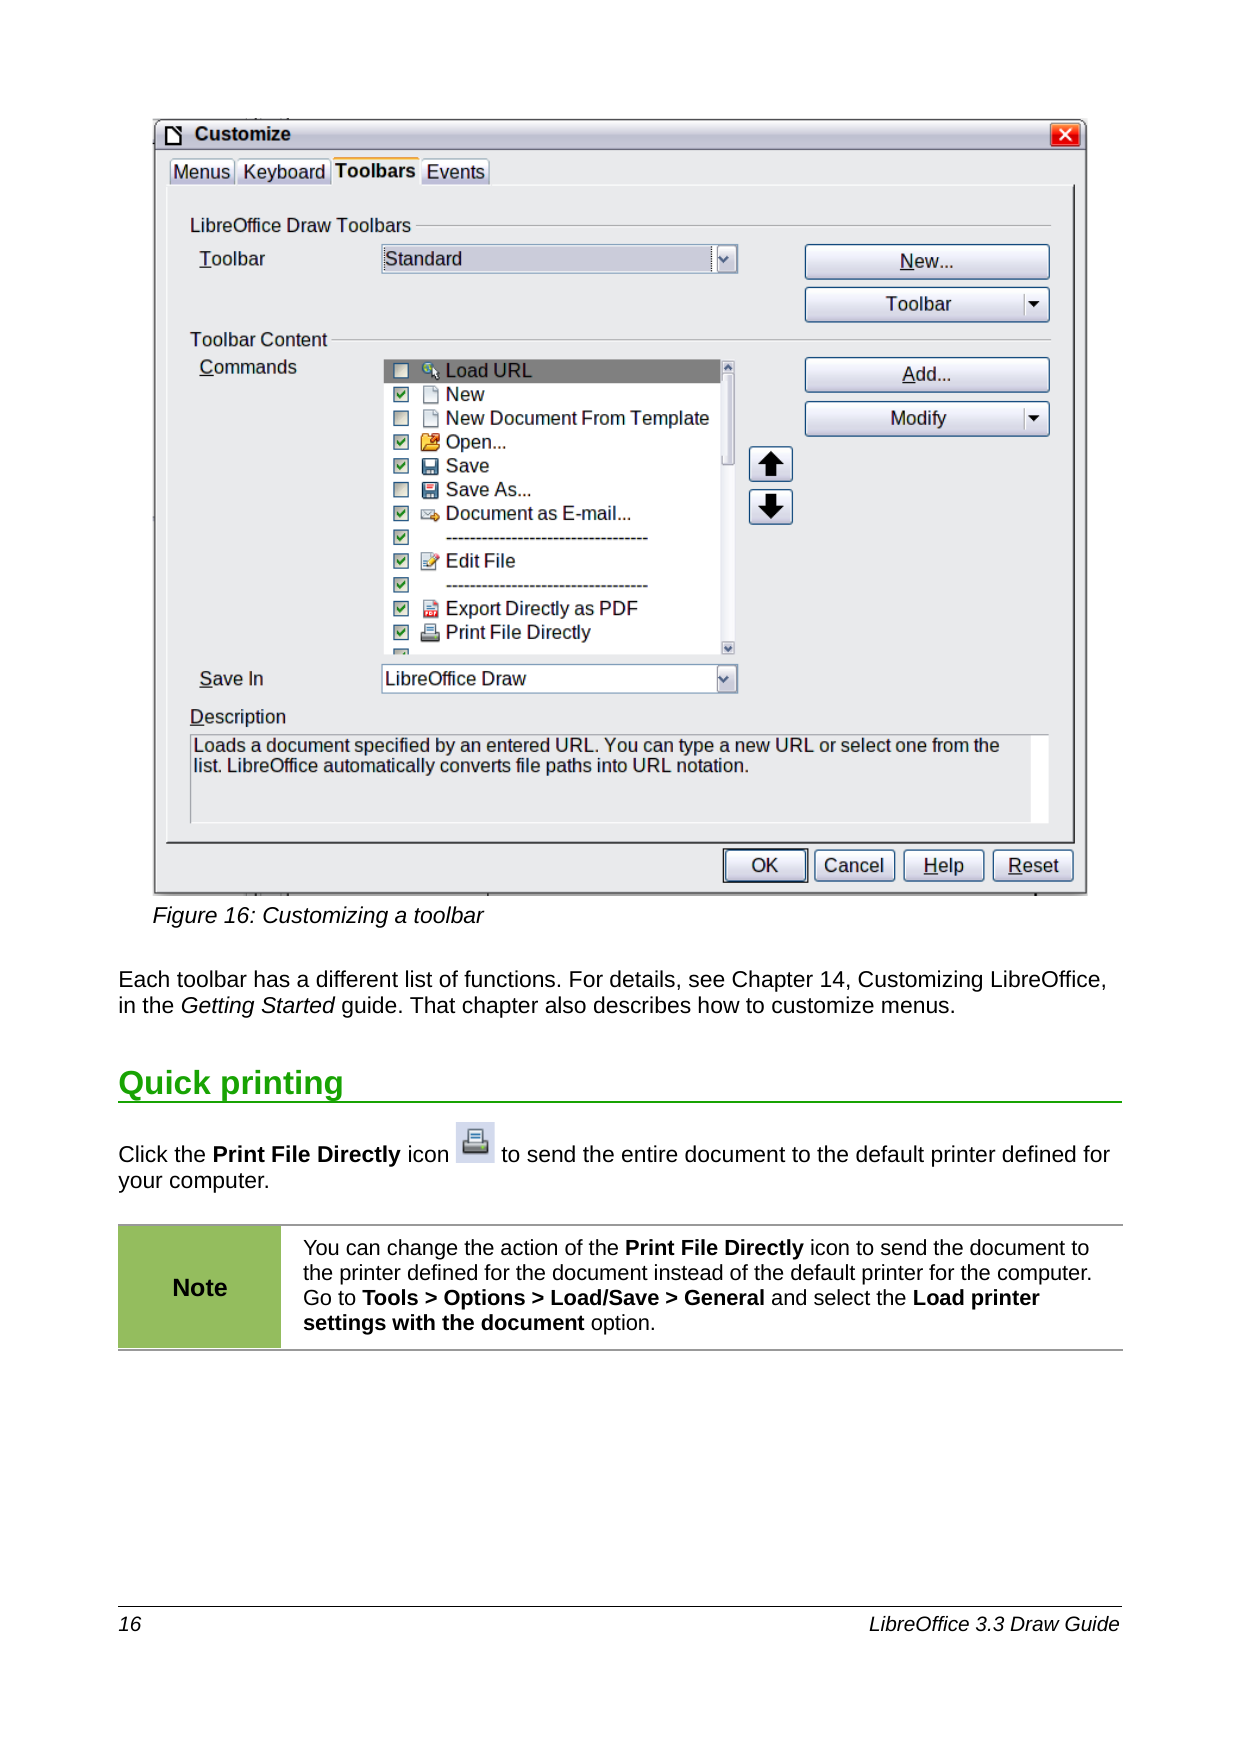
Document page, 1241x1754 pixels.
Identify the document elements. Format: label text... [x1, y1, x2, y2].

text Each toolbar has a different list of functions. For details, see Chapter 14, Customizing LibreOffice, in the Getting Started guide. That chapter also describes how to customize menus. [118, 966, 1122, 1018]
picture [455, 1122, 495, 1163]
subtitle Quick printing [118, 1063, 1122, 1101]
table_header Note [118, 1226, 281, 1348]
text Figure 16: Customizing a toolbar [152, 902, 1088, 928]
table_header You can change the action of the Print File Directly icon to send the document to the printer defined for the document instead of the default printer for the computer. Go to Tools > Options > Load/Save > General and select the Load printer settings with the document option. [281, 1226, 1122, 1348]
text Click the Print File Directly icon to send the entire document to the default printer defined for your computer. [118, 1122, 1122, 1194]
picture [152, 118, 1088, 896]
